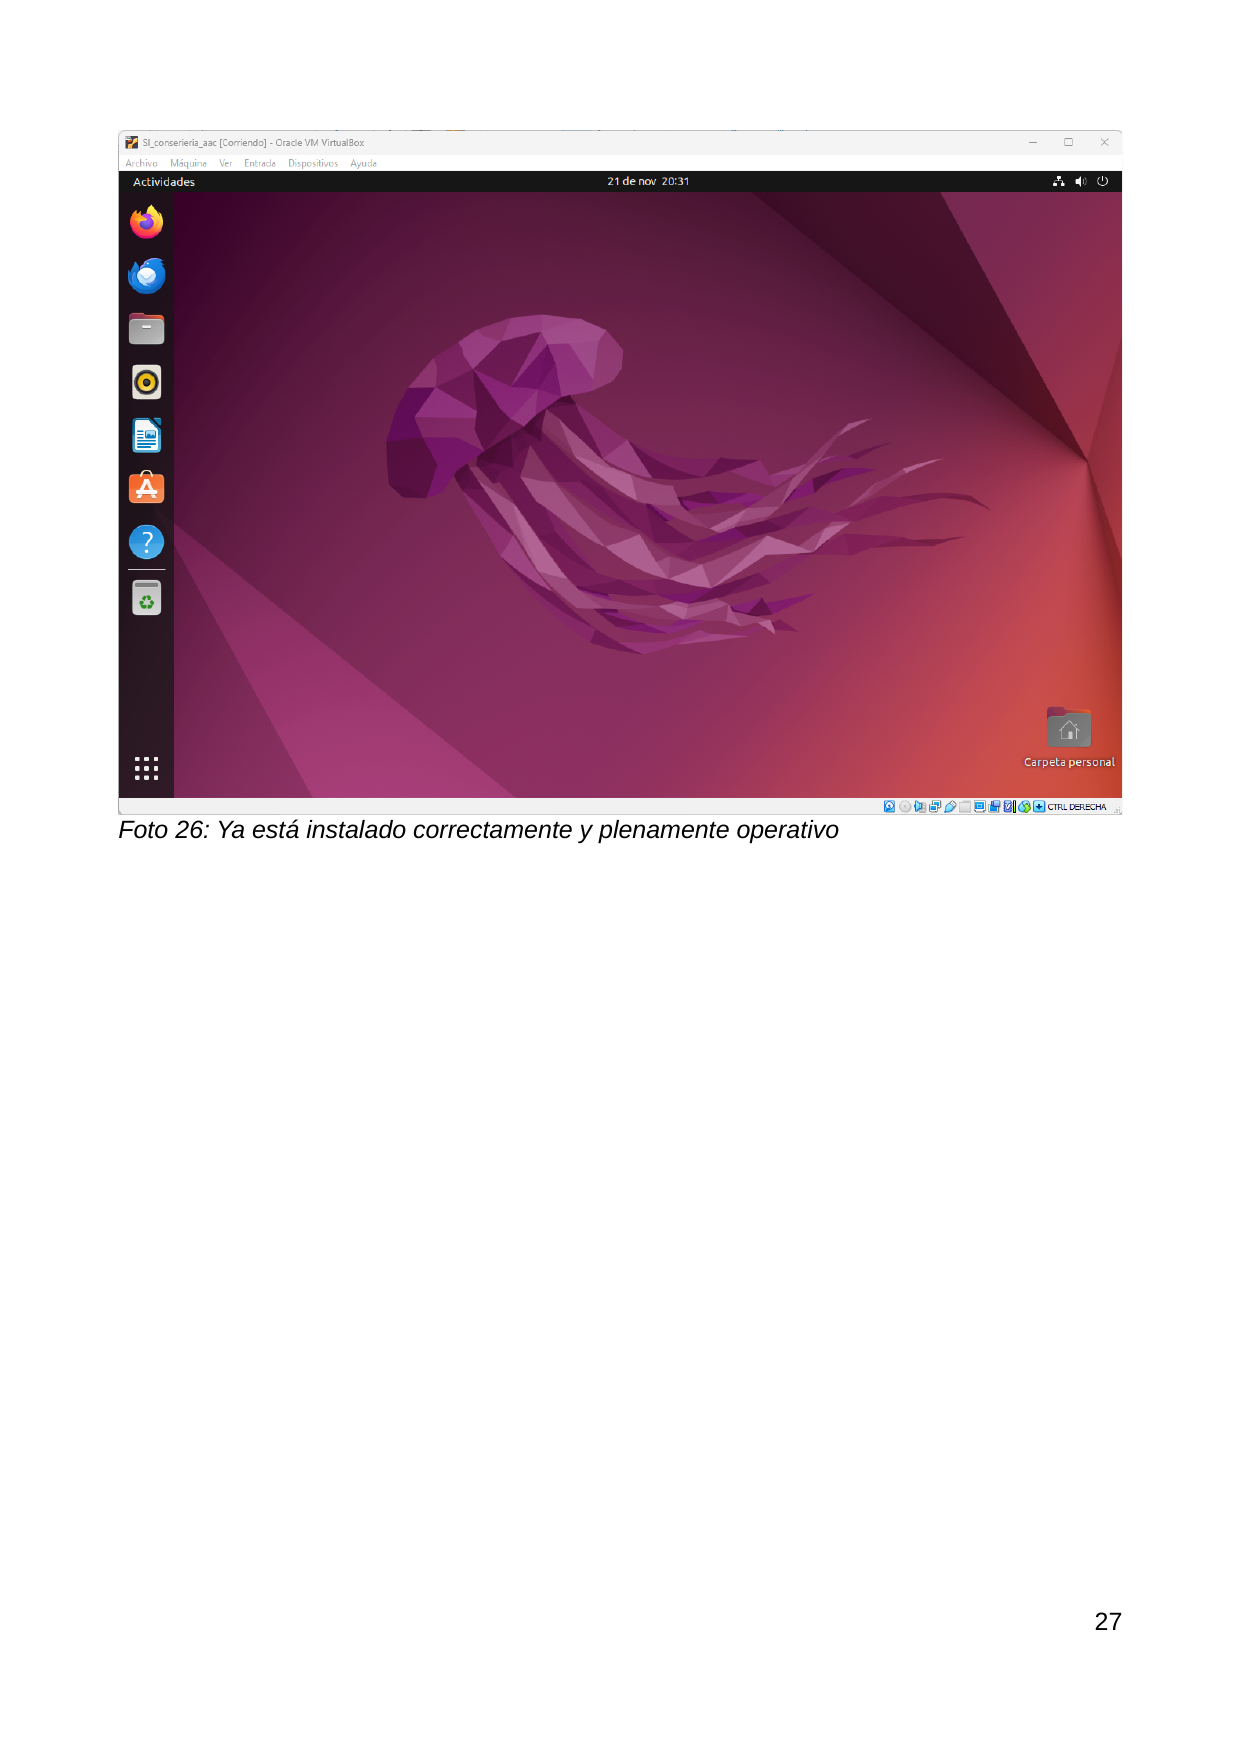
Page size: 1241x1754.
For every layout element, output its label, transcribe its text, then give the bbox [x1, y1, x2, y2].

text Foto 26: Ya está instalado correctamente y plenamente operativo [118, 815, 1122, 844]
picture [118, 130, 1123, 815]
